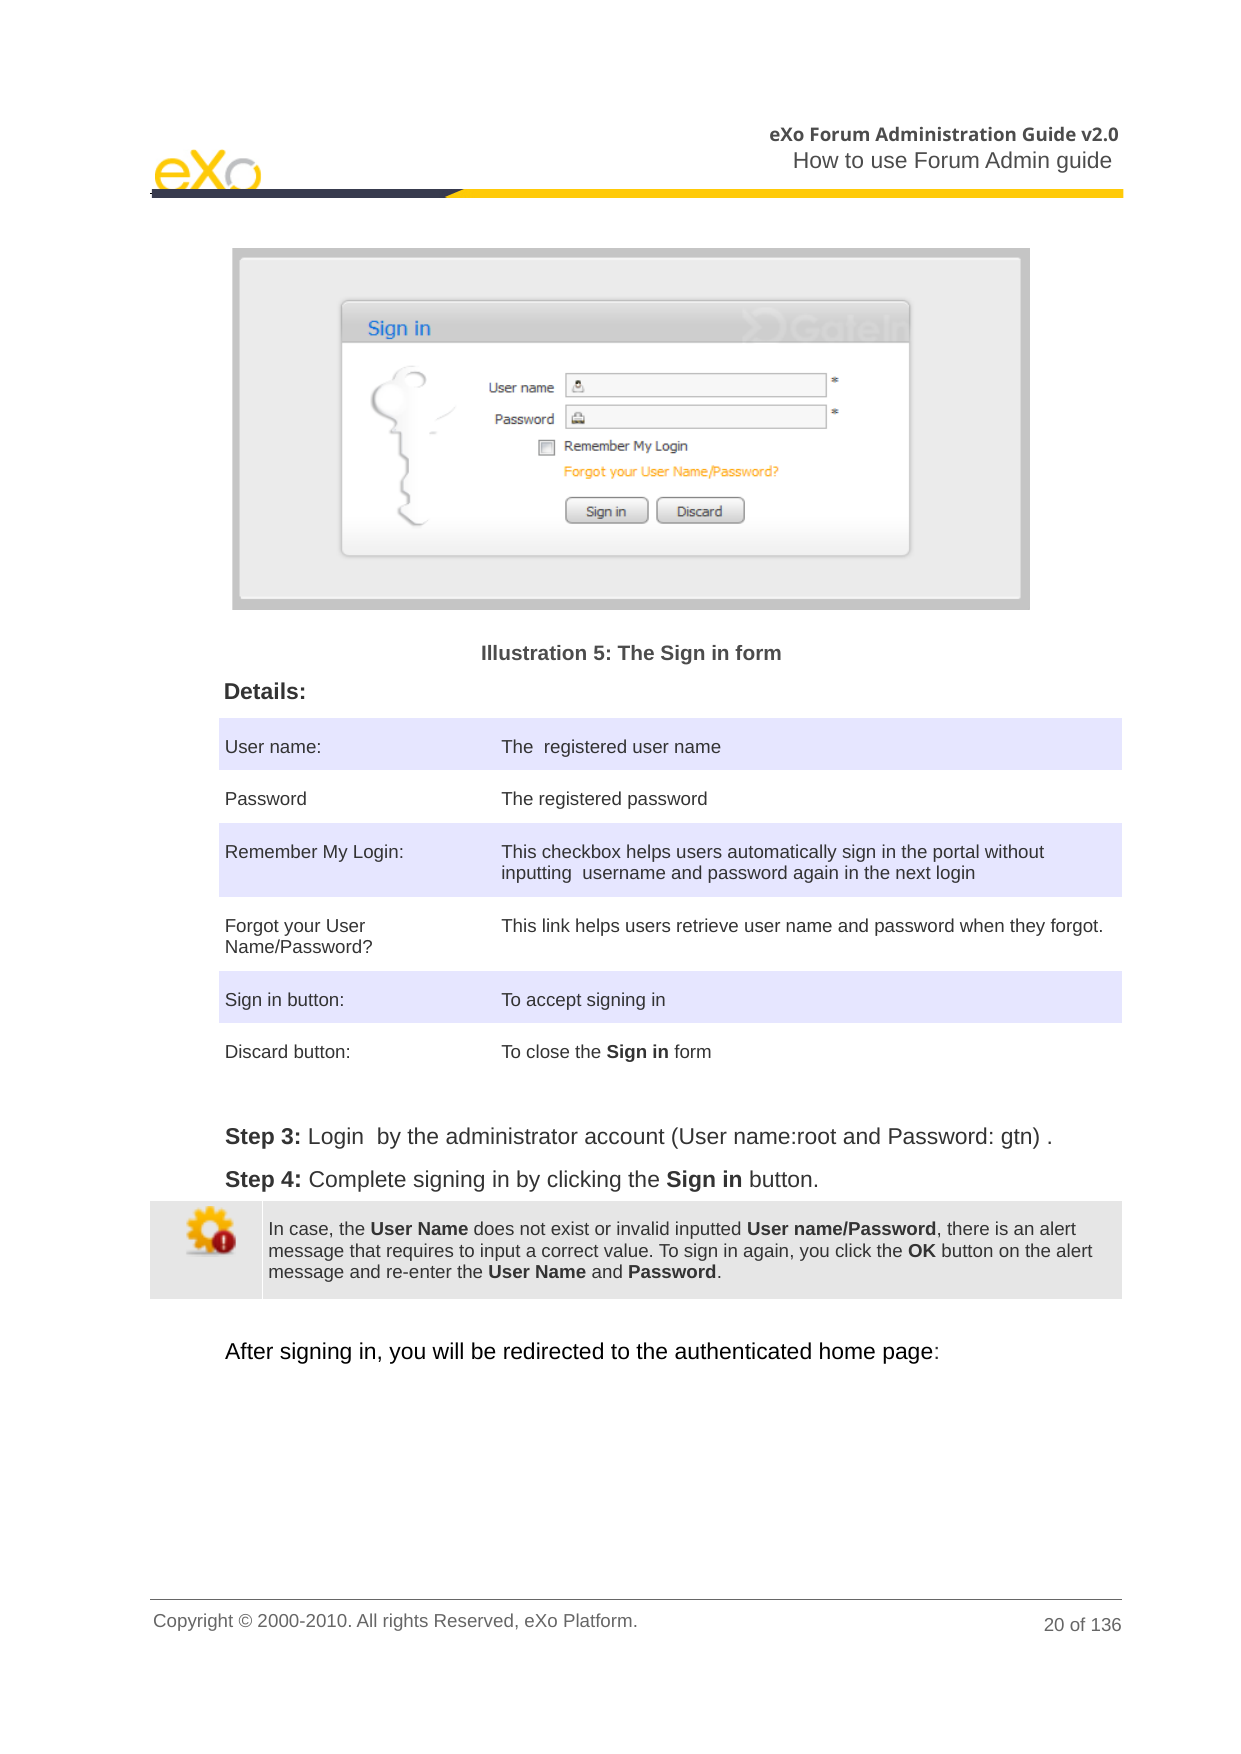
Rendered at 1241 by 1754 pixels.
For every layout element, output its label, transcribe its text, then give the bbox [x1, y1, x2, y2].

text Details: [150, 223, 1122, 704]
table_cell The registered password [495, 770, 1122, 823]
picture [232, 248, 1030, 610]
table_header User name: [219, 718, 495, 770]
text Illustration 5: The Sign in form [164, 310, 1099, 665]
table_cell To close the Sign in form [495, 1023, 1122, 1076]
table_cell This link helps users retrieve user name and password when they forgot. [495, 897, 1122, 971]
table_cell Remember My Login: [219, 823, 495, 897]
table_cell This checkbox helps users automatically sign in the portal without inputting username and password again in the next login [495, 823, 1122, 897]
picture [185, 1206, 236, 1257]
table_cell Discard button: [219, 1023, 495, 1076]
table_cell Password [219, 770, 495, 823]
table_header In case, the User Name does not exist or invalid inputted User name/Password, there is an alert message that requires to input a correct value. To sign in again, you click the OK button on the alert message and re-enter the User Name and Password. [263, 1201, 1122, 1299]
table_cell To accept signing in [495, 971, 1122, 1023]
list Step 3: Login by the administrator account (User name:root and Password: gtn) . [187, 1123, 1122, 1149]
table_cell Sign in button: [219, 971, 495, 1023]
table_header The registered user name [495, 718, 1122, 770]
table_cell Forgot your User Name/Password? [219, 897, 495, 971]
list After signing in, you will be redirected to the authenticated home page: [187, 1338, 1122, 1365]
table_header [150, 1201, 262, 1299]
picture [151, 149, 1124, 198]
list Step 4: Complete signing in by clicking the Sign in button. [187, 1164, 1122, 1193]
